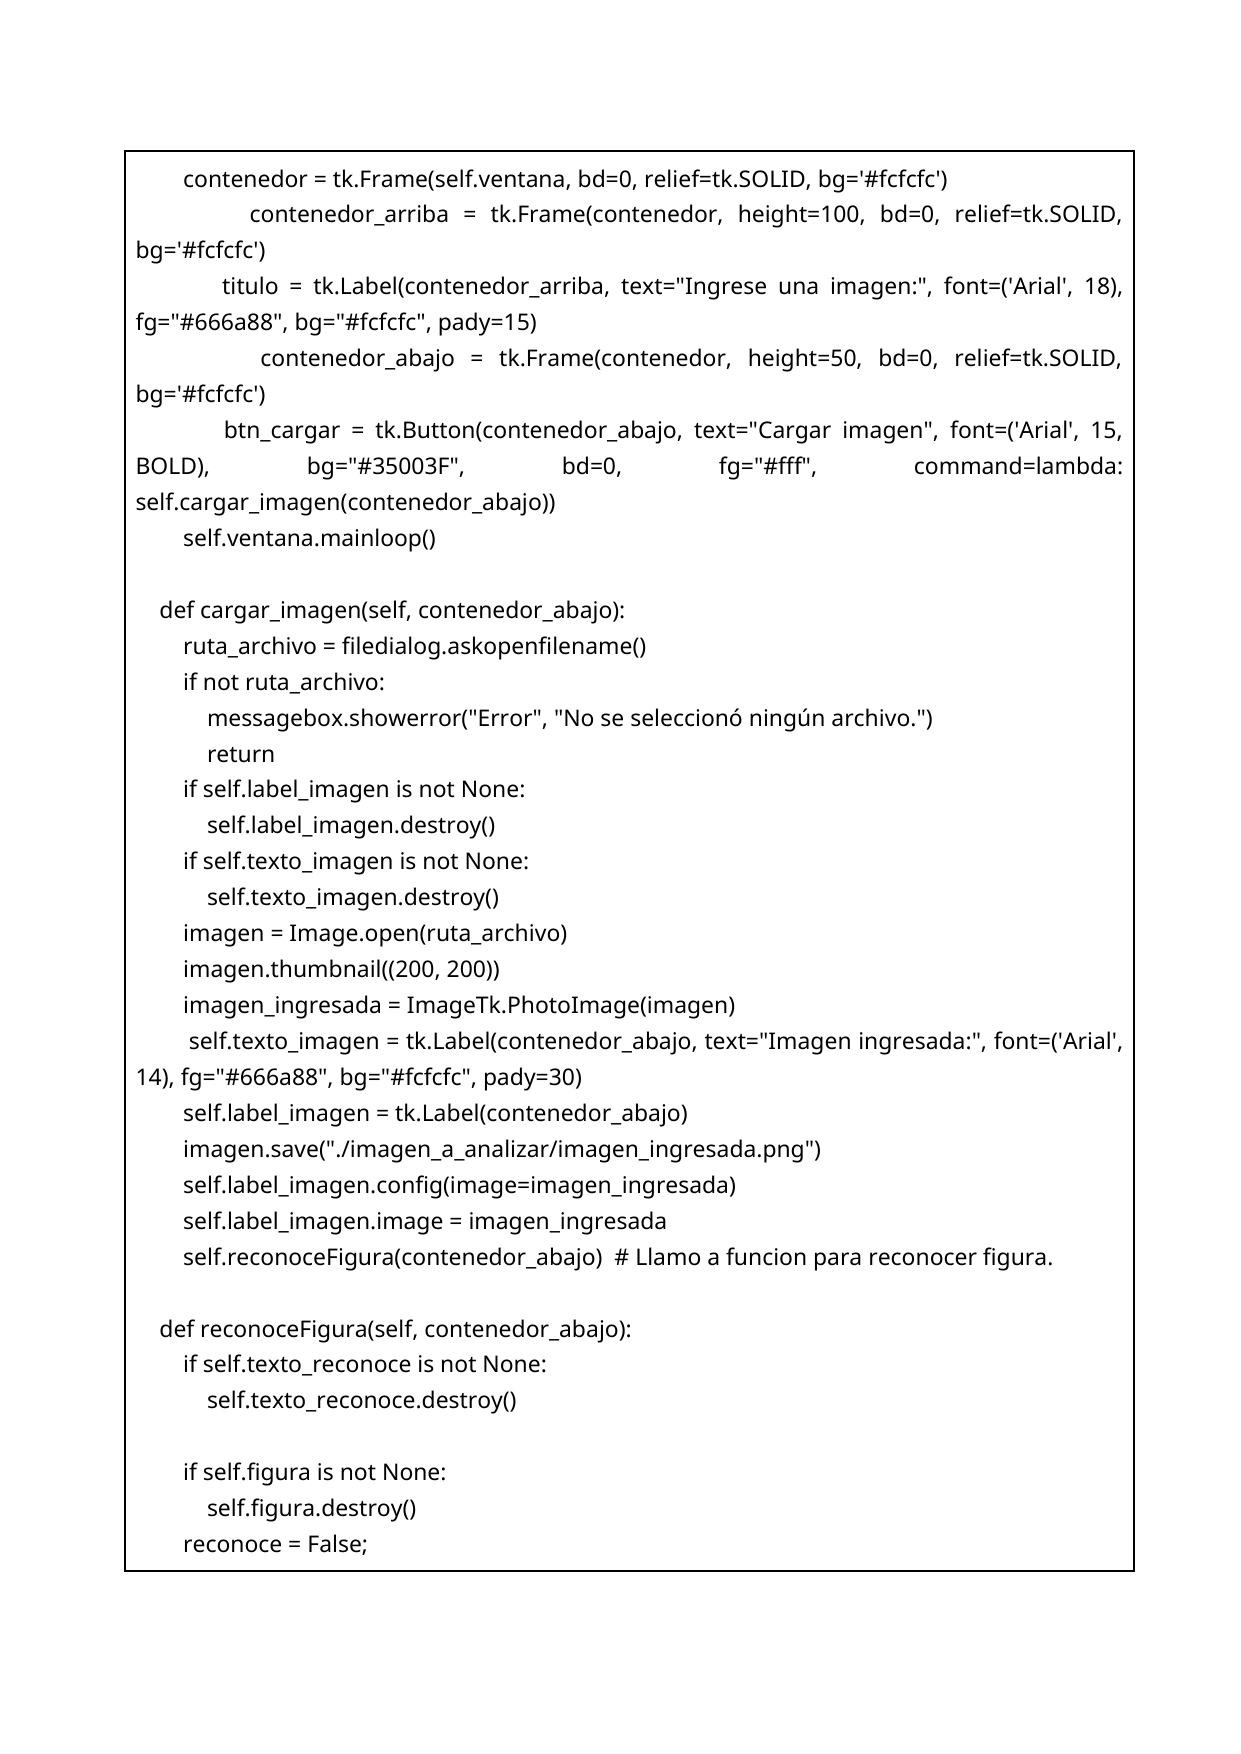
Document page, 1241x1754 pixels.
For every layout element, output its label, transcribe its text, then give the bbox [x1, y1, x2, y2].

table_header contenedor = tk.Frame(self.ventana, bd=0, relief=tk.SOLID, bg='#fcfcfc') contenedor_arriba = tk.Frame(contenedor, height=100, bd=0, relief=tk.SOLID, bg='#fcfcfc') titulo = tk.Label(contenedor_arriba, text="Ingrese una imagen:", font=('Arial', 18), fg="#666a88", bg="#fcfcfc", pady=15) contenedor_abajo = tk.Frame(contenedor, height=50, bd=0, relief=tk.SOLID, bg='#fcfcfc') btn_cargar = tk.Button(contenedor_abajo, text="Cargar imagen", font=('Arial', 15, BOLD), bg="#35003F", bd=0, fg="#fff", command=lambda: self.cargar_imagen(contenedor_abajo)) self.ventana.mainloop() def cargar_imagen(self, contenedor_abajo): ruta_archivo = filedialog.askopenfilename() if not ruta_archivo: messagebox.showerror("Error", "No se seleccionó ningún archivo.") return if self.label_imagen is not None: self.label_imagen.destroy() if self.texto_imagen is not None: self.texto_imagen.destroy() imagen = Image.open(ruta_archivo) imagen.thumbnail((200, 200)) imagen_ingresada = ImageTk.PhotoImage(imagen) self.texto_imagen = tk.Label(contenedor_abajo, text="Imagen ingresada:", font=('Arial', 14), fg="#666a88", bg="#fcfcfc", pady=30) self.label_imagen = tk.Label(contenedor_abajo) imagen.save("./imagen_a_analizar/imagen_ingresada.png") self.label_imagen.config(image=imagen_ingresada) self.label_imagen.image = imagen_ingresada self.reconoceFigura(contenedor_abajo) # Llamo a funcion para reconocer figura. def reconoceFigura(self, contenedor_abajo): if self.texto_reconoce is not None: self.texto_reconoce.destroy() if self.figura is not None: self.figura.destroy() reconoce = False; [126, 152, 1133, 1570]
